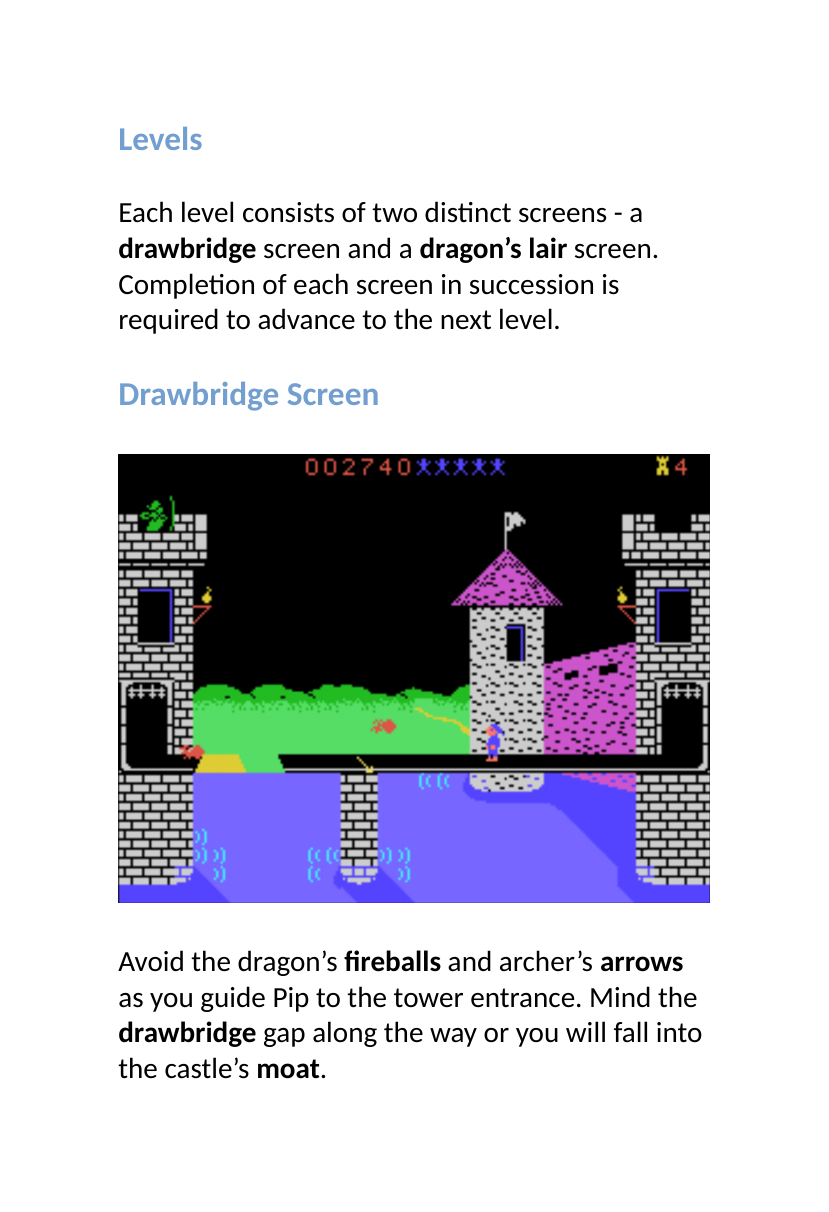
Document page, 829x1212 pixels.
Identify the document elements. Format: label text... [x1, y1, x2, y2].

picture [118, 454, 710, 903]
text Drawbridge Screen [118, 373, 710, 413]
text Levels [118, 118, 710, 159]
text Avoid the dragon’s fireballs and archer’s arrows as you guide Pip to the tower entrance. Mind the drawbridge gap along the way or you will fall into the castle’s moat. [118, 943, 710, 1086]
text Each level consists of two distinct screens - a drawbridge screen and a dragon’s lair screen. Completion of each screen in succession is required to advance to the next level. [118, 194, 710, 337]
